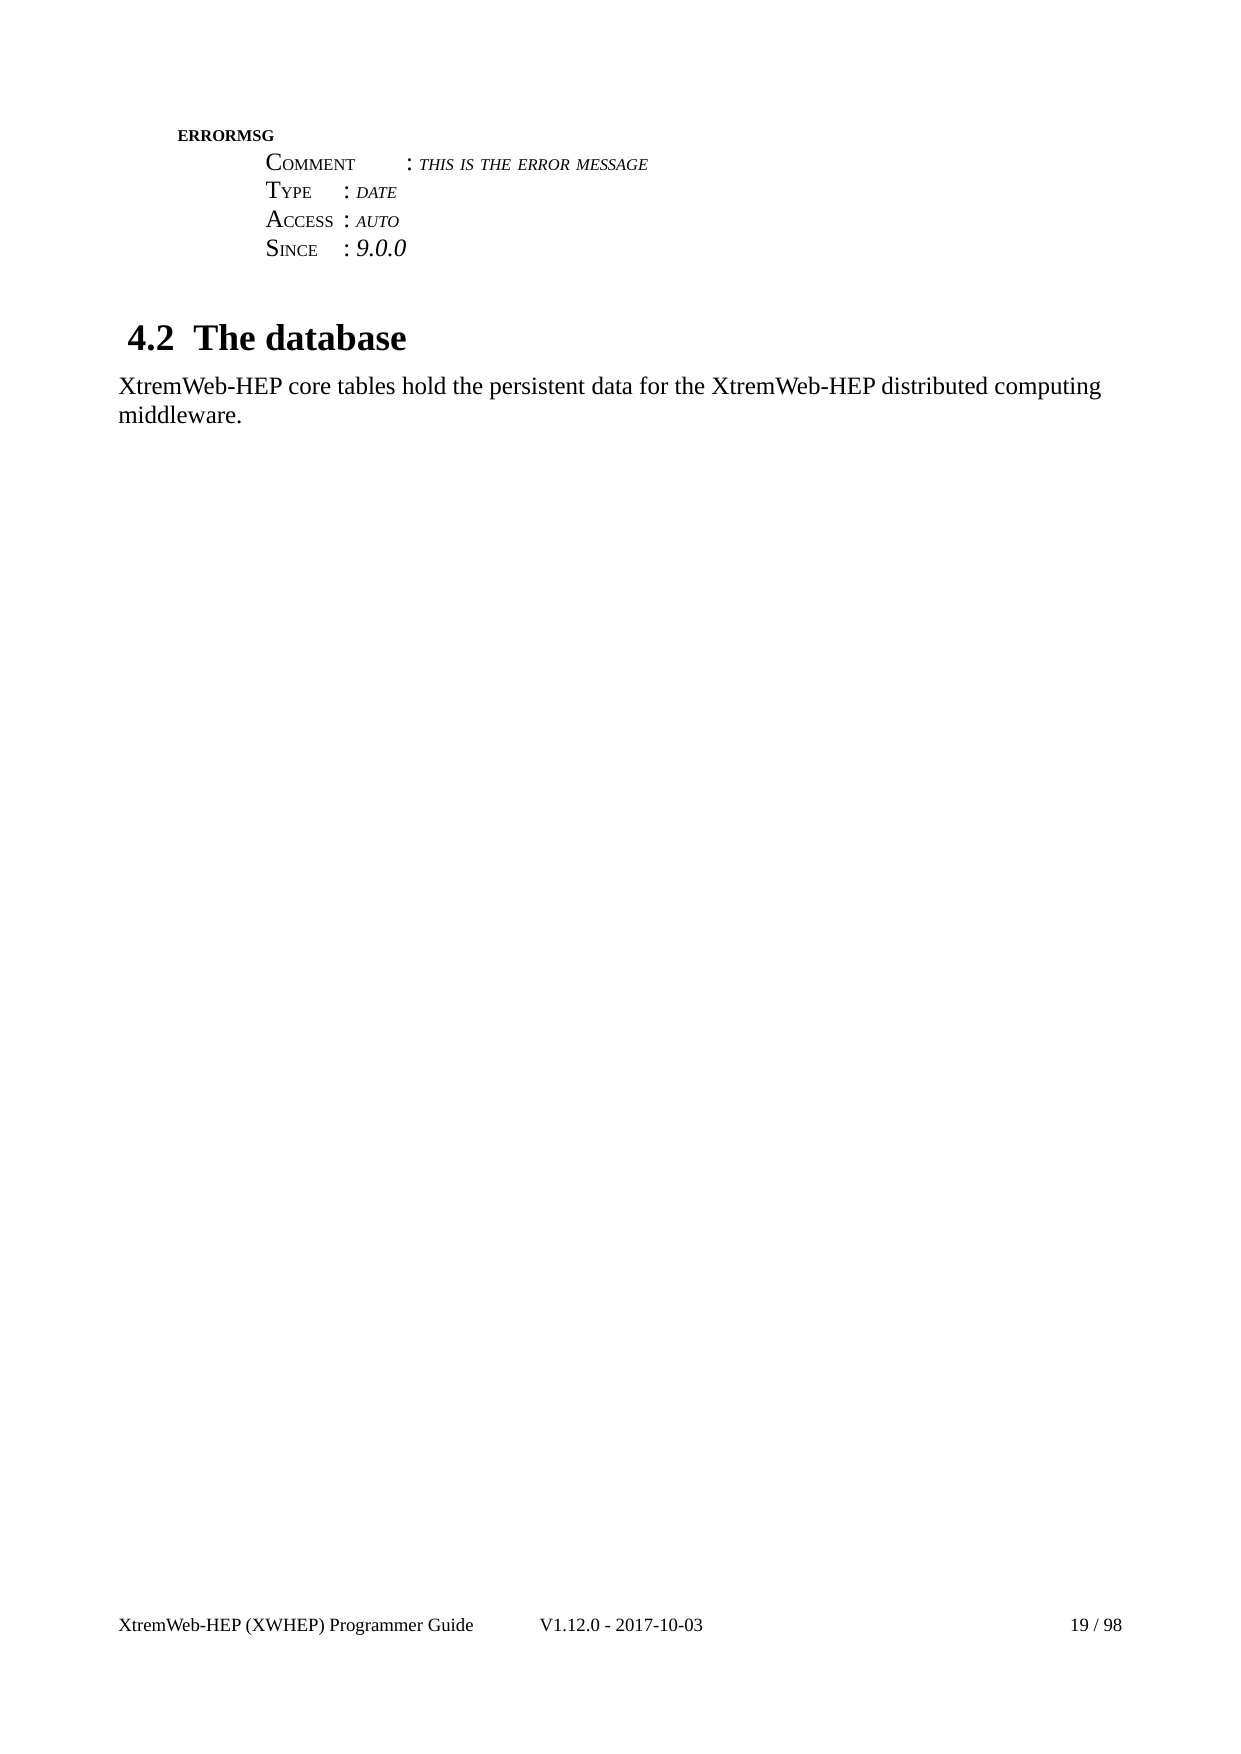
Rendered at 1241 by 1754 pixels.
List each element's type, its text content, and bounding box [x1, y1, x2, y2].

text XtremWeb-HEP core tables hold the persistent data for the XtremWeb-HEP distributed computing middleware. [118, 371, 1122, 429]
subtitle The database [118, 316, 1122, 359]
text Type : date [265, 176, 1122, 204]
text errormsg [177, 118, 1122, 147]
text Comment : this is the error message [265, 147, 1122, 176]
text Access : auto [265, 204, 1122, 233]
text Since : 9.0.0 [265, 233, 1122, 262]
